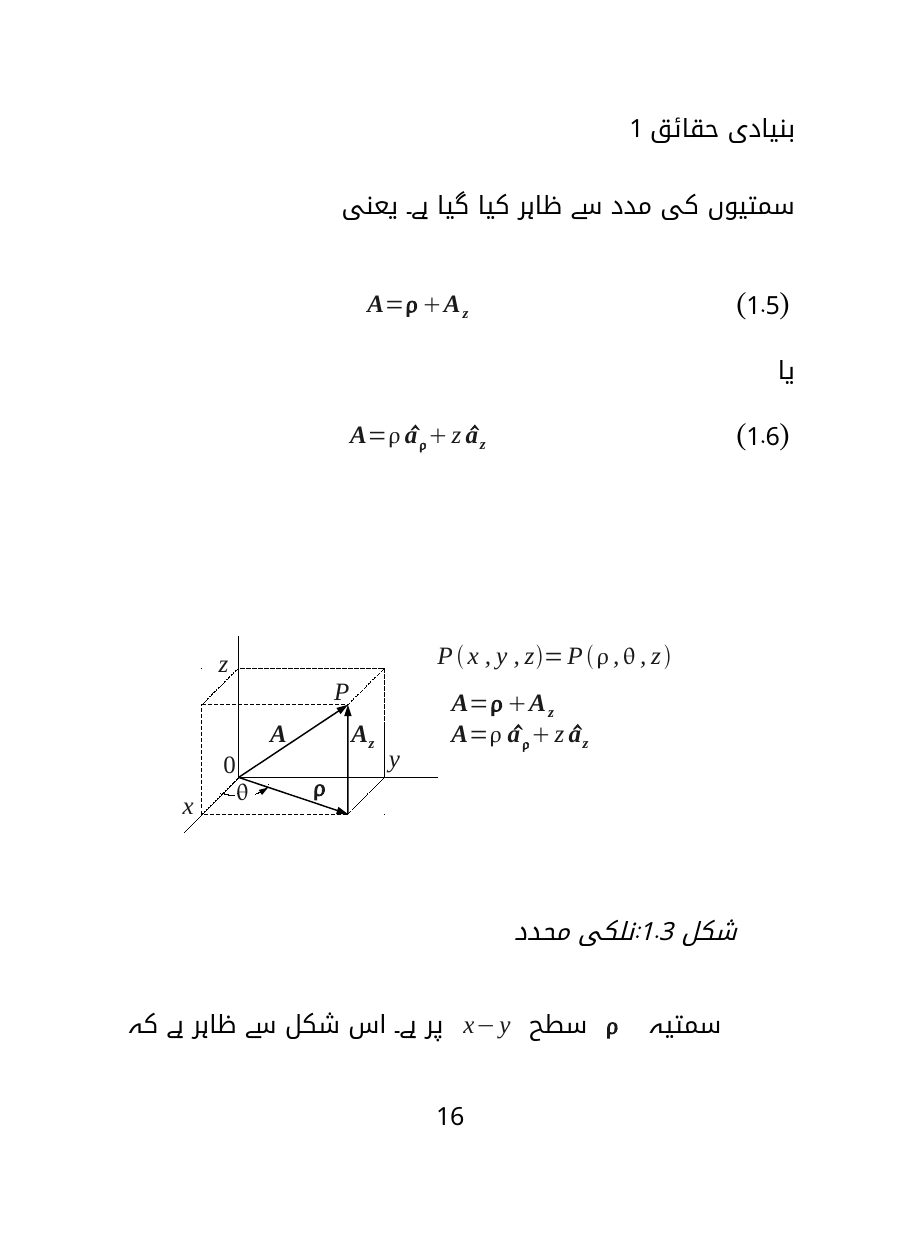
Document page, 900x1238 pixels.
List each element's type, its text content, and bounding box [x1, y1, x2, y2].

text یا [105, 348, 795, 395]
table_header (1.5) [718, 276, 795, 348]
table_header (1.6) [718, 408, 795, 479]
table_header [105, 276, 718, 348]
text شکل 1.3 میں ایک سمتیہ مرکز سے نکتہ تک بنایا گیا ہے۔ اس سمتیہ کو شکل میں دو سمتیوں کی مدد سے ظاہر کیا گیا ہے۔ یعنی [105, 182, 795, 230]
table_header [105, 408, 718, 479]
text سمتیہ سطحپر ہے۔ اس شکل سے ظاہر ہے کہ [105, 1002, 795, 1049]
text شکل 1.3:نلکی محدد [162, 572, 736, 955]
